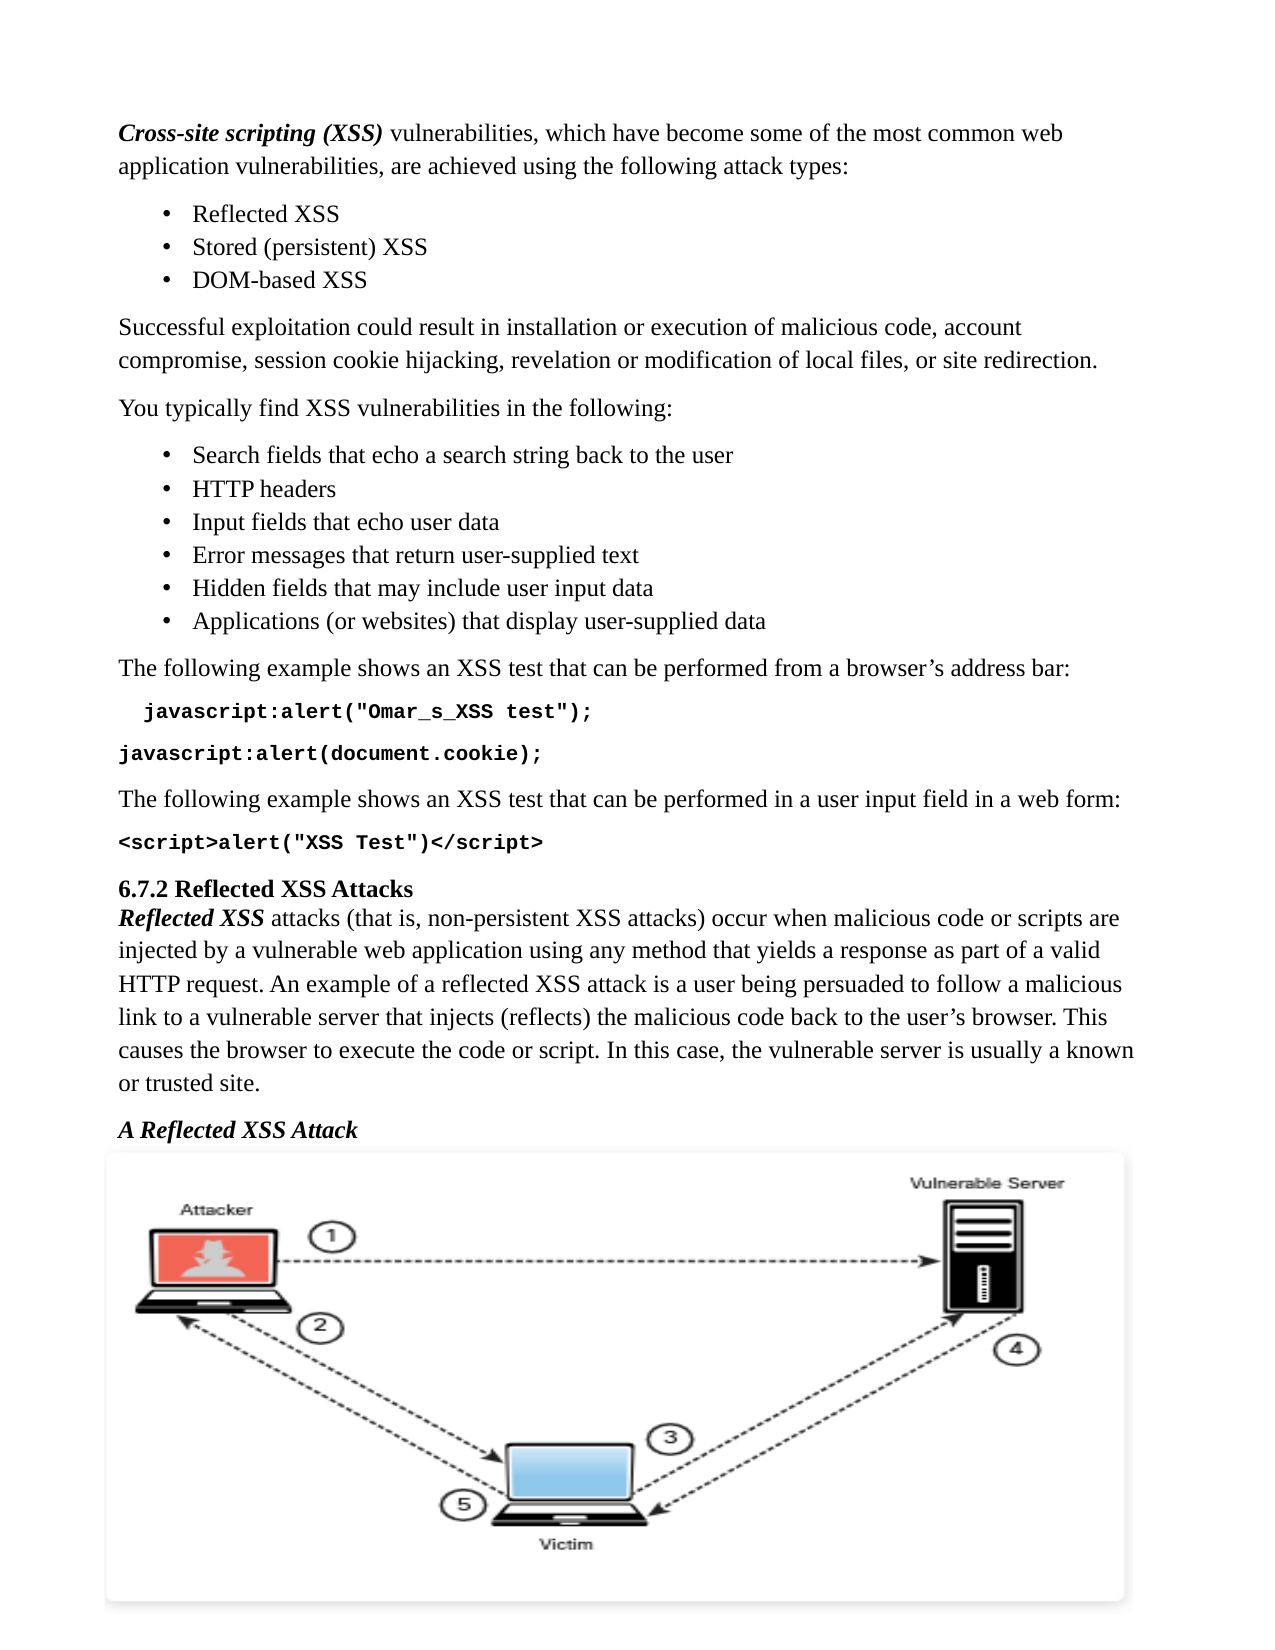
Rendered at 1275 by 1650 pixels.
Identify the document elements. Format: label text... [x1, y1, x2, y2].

list Reflected XSS [162, 199, 1157, 227]
list DOM-based XSS [162, 265, 1157, 293]
picture [104, 1145, 1133, 1614]
list Input fields that echo user data [162, 507, 1157, 535]
text Cross-site scripting (XSS) vulnerabilities, which have become some of the most common web application vulnerabilities, are achieved using the following attack types: [118, 118, 1157, 180]
list Stored (persistent) XSS [162, 232, 1157, 261]
text A Reflected XSS Attack [118, 1115, 1157, 1144]
text 6.7.2 Reflected XSS Attacks [118, 874, 1157, 903]
text The following example shows an XSS test that can be performed in a user input field in a web form: [118, 784, 1157, 813]
text You typically find XSS vulnerabilities in the following: [118, 393, 1157, 422]
text <script>alert("XSS Test")</script> [118, 832, 1157, 856]
list Hidden fields that may include user input data [162, 573, 1157, 601]
text javascript:alert("Omar_s_XSS test"); [118, 701, 1157, 724]
text The following example shows an XSS test that can be performed from a browser’s address bar: [118, 653, 1157, 682]
list Search fields that echo a search string back to the user [162, 441, 1157, 469]
text Reflected XSS attacks (that is, non-persistent XSS attacks) occur when malicious code or scripts are injected by a vulnerable web application using any method that yields a response as part of a valid HTTP request. An example of a reflected XSS attack is a user being persuaded to follow a malicious link to a vulnerable server that injects (reflects) the malicious code back to the user’s browser. This causes the browser to execute the code or script. In this case, the vulnerable server is usually a known or trusted site. [118, 903, 1157, 1096]
list HTTP headers [162, 474, 1157, 502]
list Applications (or websites) that display user-supplied data [162, 606, 1157, 634]
text Successful exploitation could result in installation or execution of malicious code, account compromise, session cookie hijacking, revelation or modification of local files, or site redirection. [118, 312, 1157, 374]
list Error messages that return user-supplied text [162, 540, 1157, 568]
text javascript:alert(document.cookie); [118, 743, 1157, 766]
